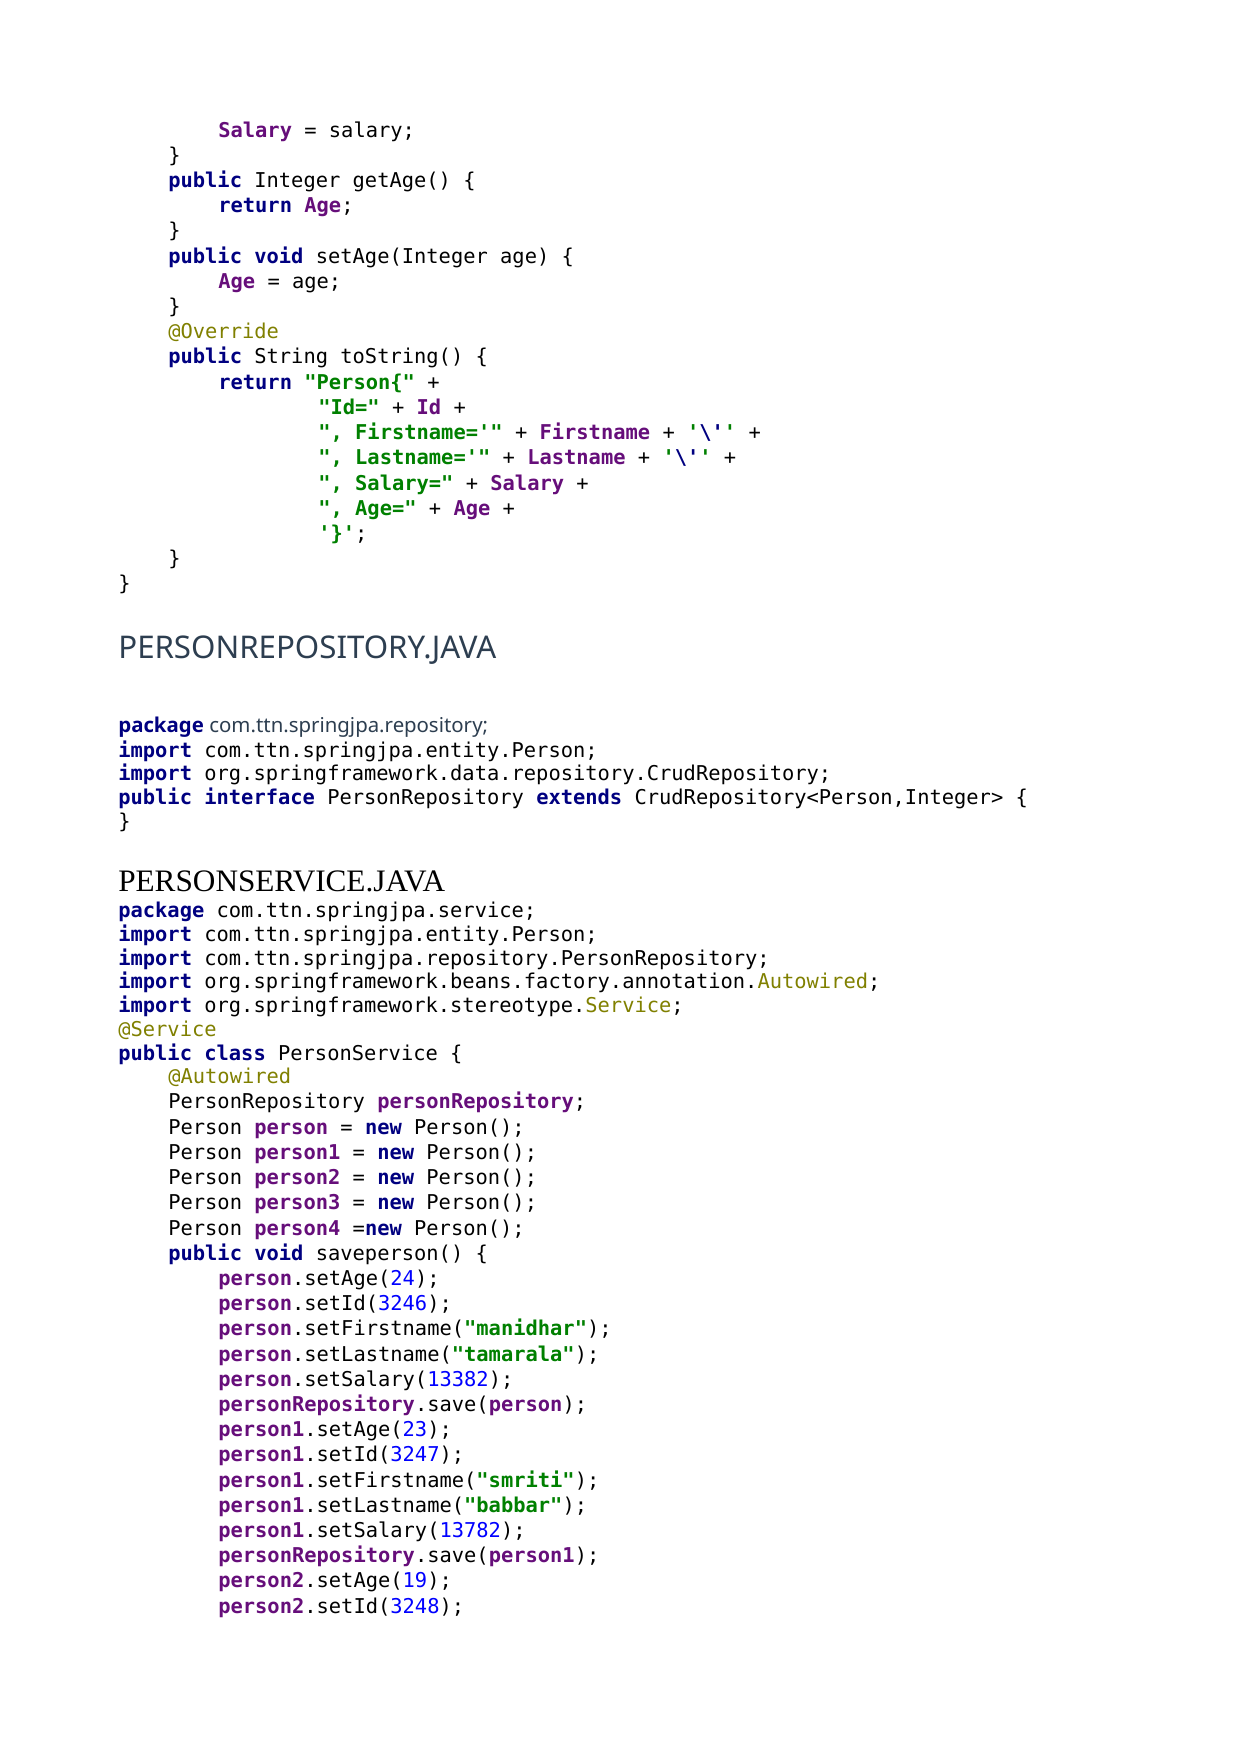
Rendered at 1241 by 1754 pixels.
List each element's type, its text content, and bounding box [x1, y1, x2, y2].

text return "Person{" + [118, 370, 1122, 395]
text Person person1 = new Person(); [118, 1140, 1122, 1166]
text } [118, 547, 1122, 572]
text person1.setFirstname("smriti"); [118, 1468, 1122, 1493]
text Age = age; [118, 269, 1122, 294]
text person1.setSalary(13782); [118, 1518, 1122, 1544]
text @Autowired [118, 1065, 1122, 1090]
text } [118, 809, 1122, 833]
text return Age; [118, 194, 1122, 219]
text import com.ttn.springjpa.repository.PersonRepository; [118, 946, 1122, 970]
text Person person2 = new Person(); [118, 1166, 1122, 1191]
text PersonRepository personRepository; [118, 1090, 1122, 1115]
text } [118, 219, 1122, 244]
text PERSONSERVICE.JAVA [118, 863, 1122, 898]
text @Service [118, 1017, 1122, 1041]
text person.setFirstname("manidhar"); [118, 1317, 1122, 1342]
text package com.ttn.springjpa.service; [118, 898, 1122, 922]
text ", Lastname='" + Lastname + '\'' + [118, 446, 1122, 471]
text public void saveperson() { [118, 1241, 1122, 1266]
text personRepository.save(person); [118, 1392, 1122, 1418]
text person1.setId(3247); [118, 1443, 1122, 1468]
text public interface PersonRepository extends CrudRepository<Person,Integer> { [118, 786, 1122, 809]
text } [118, 143, 1122, 168]
text person2.setId(3248); [118, 1594, 1122, 1619]
text package com.ttn.springjpa.repository; [118, 710, 1122, 738]
text import org.springframework.data.repository.CrudRepository; [118, 762, 1122, 786]
text person2.setAge(19); [118, 1569, 1122, 1594]
text import org.springframework.stereotype.Service; [118, 993, 1122, 1017]
text import org.springframework.beans.factory.annotation.Autowired; [118, 970, 1122, 993]
text person.setId(3246); [118, 1292, 1122, 1317]
text person1.setAge(23); [118, 1418, 1122, 1443]
text PERSONREPOSITORY.JAVA [118, 625, 1122, 668]
text ", Salary=" + Salary + [118, 471, 1122, 496]
text import com.ttn.springjpa.entity.Person; [118, 738, 1122, 762]
text ", Firstname='" + Firstname + '\'' + [118, 421, 1122, 446]
text Person person = new Person(); [118, 1115, 1122, 1140]
text import com.ttn.springjpa.entity.Person; [118, 922, 1122, 946]
text } [118, 294, 1122, 320]
text '}'; [118, 521, 1122, 547]
text "Id=" + Id + [118, 395, 1122, 421]
text person.setSalary(13382); [118, 1367, 1122, 1392]
text Person person3 = new Person(); [118, 1191, 1122, 1216]
text person.setAge(24); [118, 1266, 1122, 1292]
text public void setAge(Integer age) { [118, 244, 1122, 269]
text Salary = salary; [118, 118, 1122, 143]
text public Integer getAge() { [118, 168, 1122, 194]
text } [118, 572, 1122, 596]
text public String toString() { [118, 345, 1122, 370]
text ", Age=" + Age + [118, 496, 1122, 521]
text person.setLastname("tamarala"); [118, 1342, 1122, 1367]
text person1.setLastname("babbar"); [118, 1493, 1122, 1518]
text @Override [118, 320, 1122, 345]
text personRepository.save(person1); [118, 1544, 1122, 1569]
text public class PersonService { [118, 1041, 1122, 1065]
text Person person4 =new Person(); [118, 1216, 1122, 1241]
